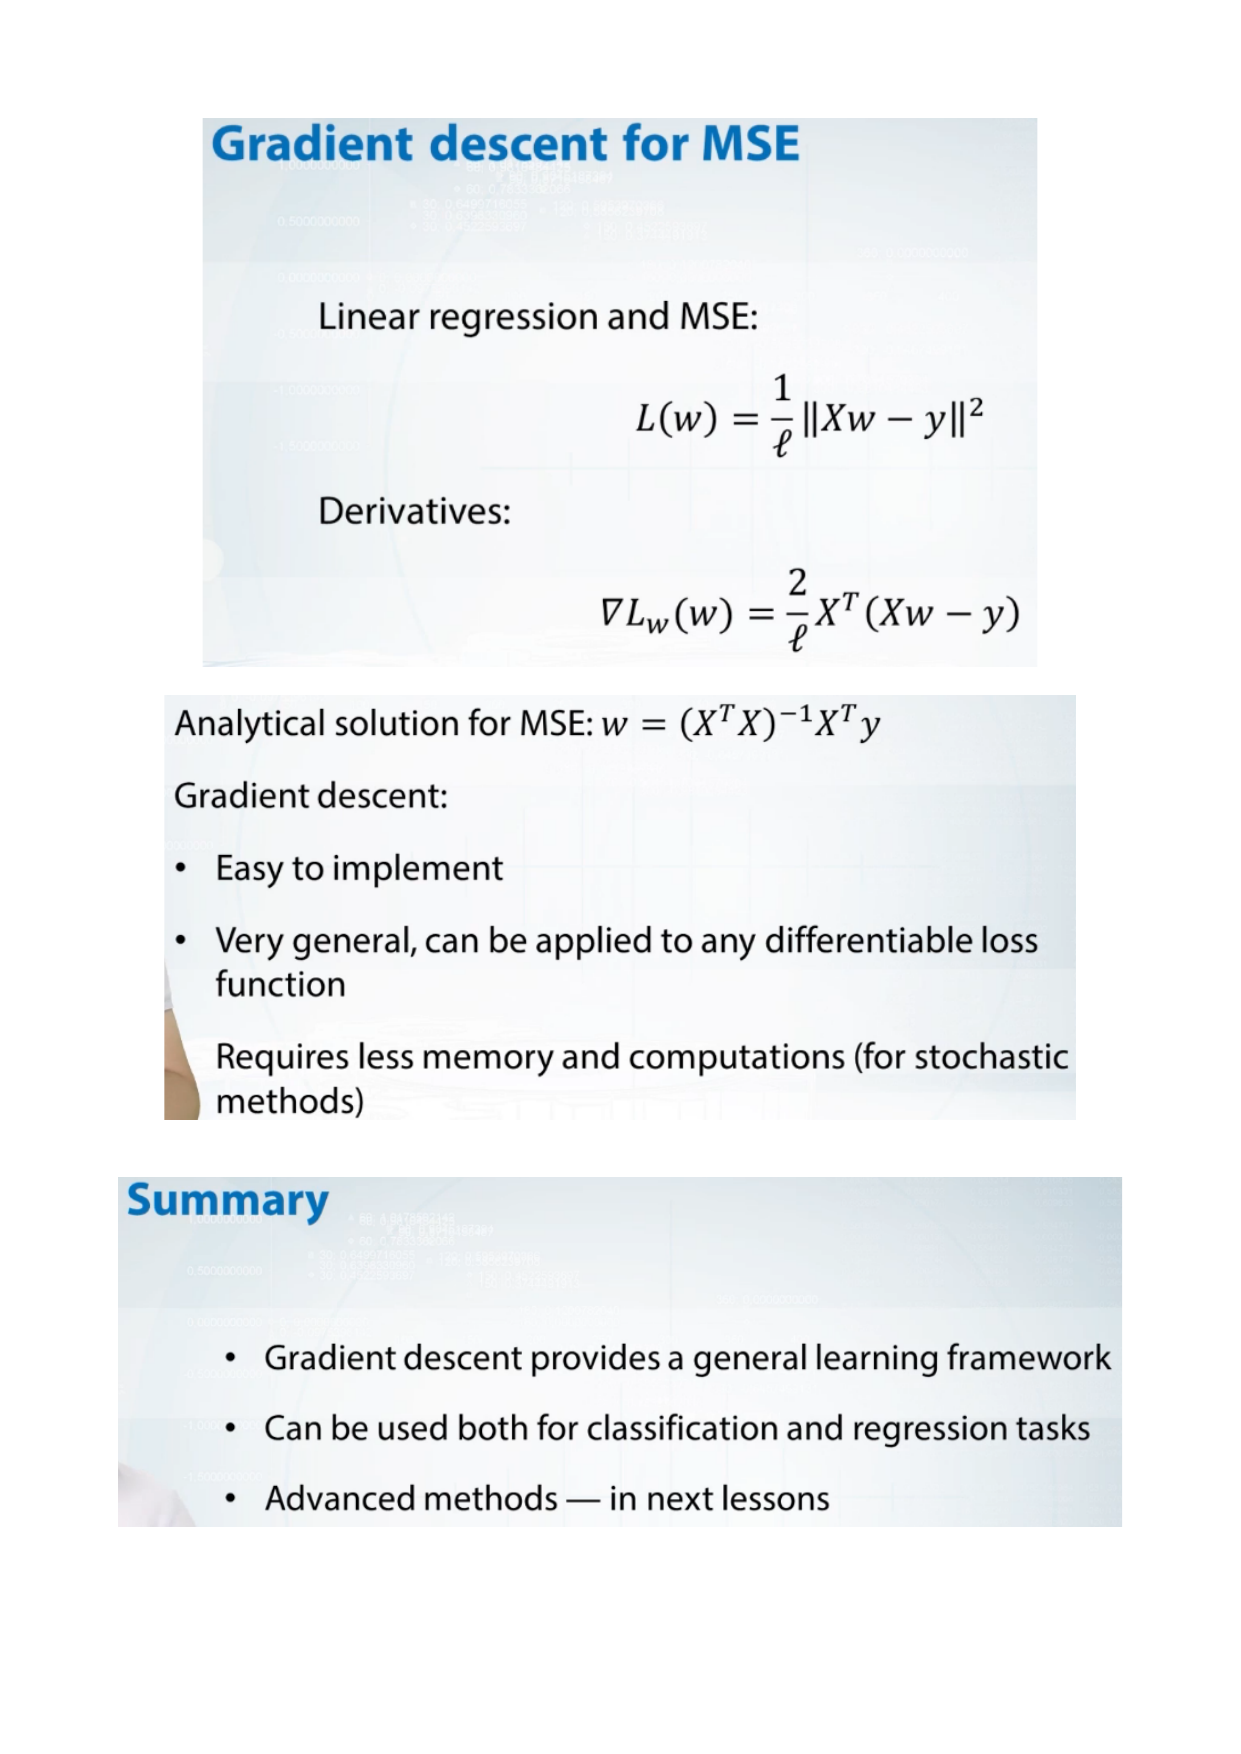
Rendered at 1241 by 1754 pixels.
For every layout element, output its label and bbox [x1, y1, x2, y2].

picture [202, 118, 1038, 667]
picture [164, 695, 1076, 1120]
picture [118, 1177, 1123, 1527]
